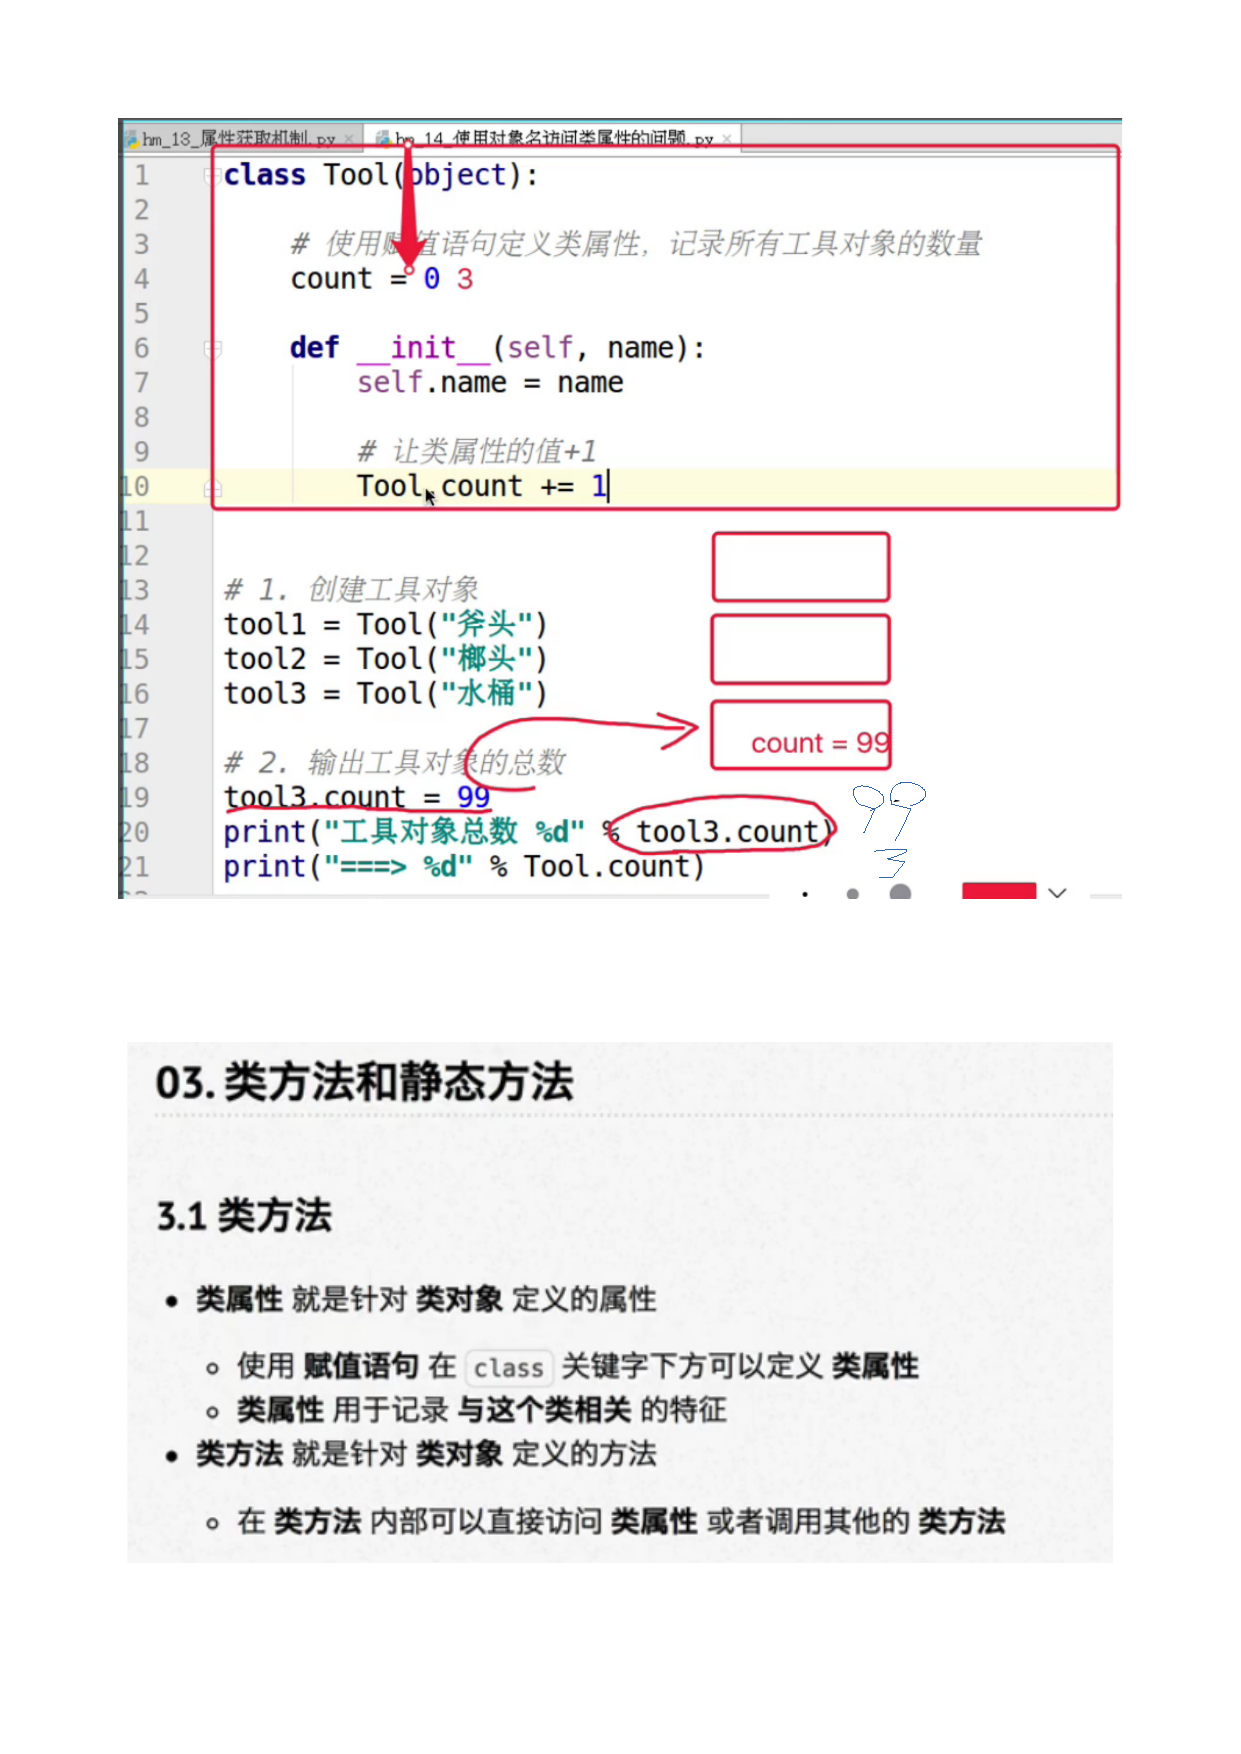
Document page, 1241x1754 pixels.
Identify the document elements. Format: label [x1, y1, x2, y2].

picture [127, 1042, 1114, 1563]
picture [118, 118, 1123, 899]
